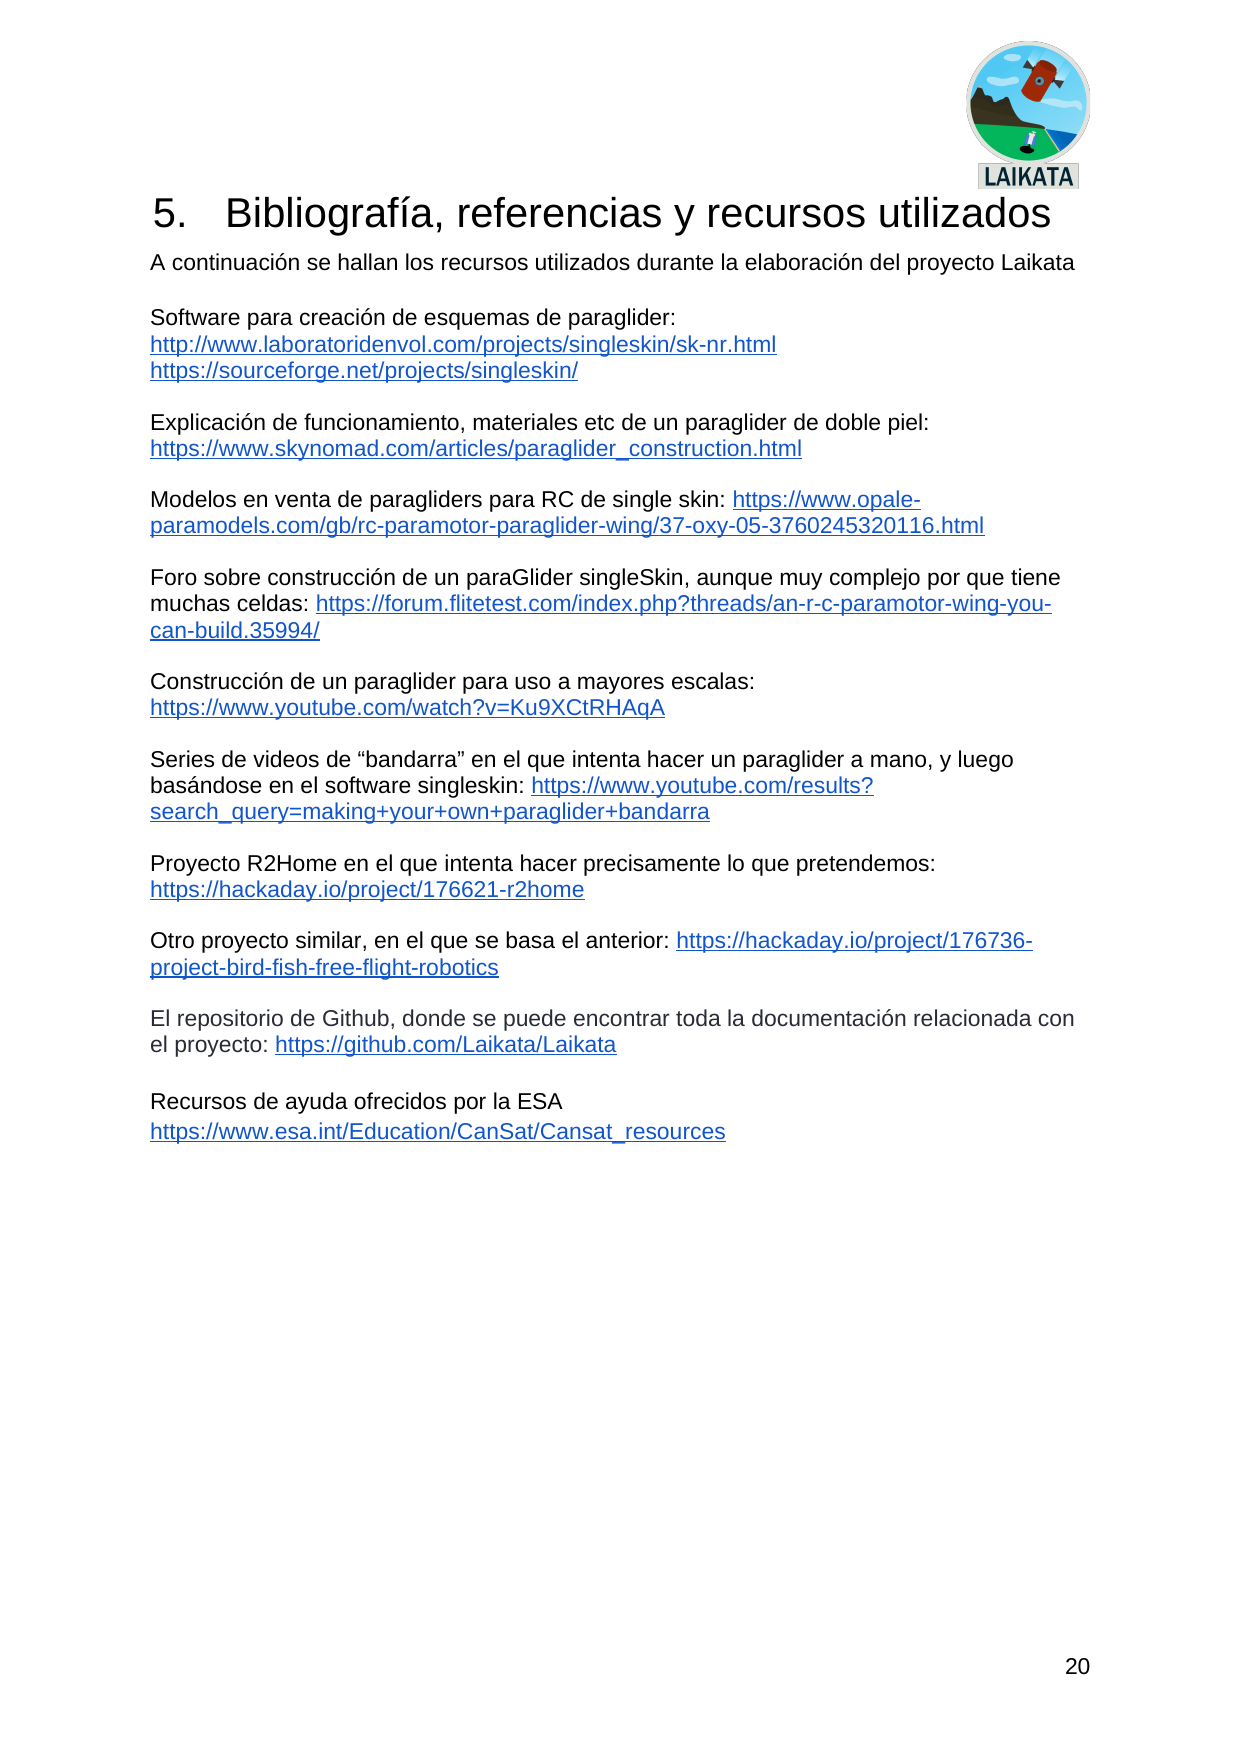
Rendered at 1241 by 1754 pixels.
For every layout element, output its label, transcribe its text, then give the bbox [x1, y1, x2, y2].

text Recursos de ayuda ofrecidos por la ESA [150, 1088, 1090, 1114]
text Series de videos de “bandarra” en el que intenta hacer un paraglider a mano, y luego basándose en el software singleskin: https://www.youtube.com/results?search_query=making+your+own+paraglider+bandarra [150, 746, 1090, 825]
picture [966, 41, 1091, 189]
text https://www.esa.int/Education/CanSat/Cansat_resources [150, 1118, 1090, 1144]
text Construcción de un paraglider para uso a mayores escalas: https://www.youtube.com/watch?v=Ku9XCtRHAqA [150, 668, 1090, 721]
text El repositorio de Github, donde se puede encontrar toda la documentación relacionada con el proyecto: https://github.com/Laikata/Laikata [150, 1005, 1090, 1058]
text Explicación de funcionamiento, materiales etc de un paraglider de doble piel: https://www.skynomad.com/articles/paraglider_construction.html [150, 408, 1090, 461]
text Foro sobre construcción de un paraGlider singleSkin, aunque muy complejo por que tiene muchas celdas: https://forum.flitetest.com/index.php?threads/an-r-c-paramotor-wing-you-can-build.35994/ [150, 564, 1090, 643]
subtitle Bibliografía, referencias y recursos utilizados [187, 189, 1090, 237]
text A continuación se hallan los recursos utilizados durante la elaboración del proyecto Laikata [150, 249, 1090, 276]
text Otro proyecto similar, en el que se basa el anterior: https://hackaday.io/project/176736-project-bird-fish-free-flight-robotics [150, 927, 1090, 980]
text Proyecto R2Home en el que intenta hacer precisamente lo que pretendemos: https://hackaday.io/project/176621-r2home [150, 850, 1090, 902]
text Software para creación de esquemas de paraglider: http://www.laboratoridenvol.com/projects/singleskin/sk-nr.html https://sourceforge.net/projects/singleskin/ [150, 304, 1090, 383]
text Modelos en venta de paragliders para RC de single skin: https://www.opale-paramodels.com/gb/rc-paramotor-paraglider-wing/37-oxy-05-3760245320116.html [150, 486, 1090, 539]
